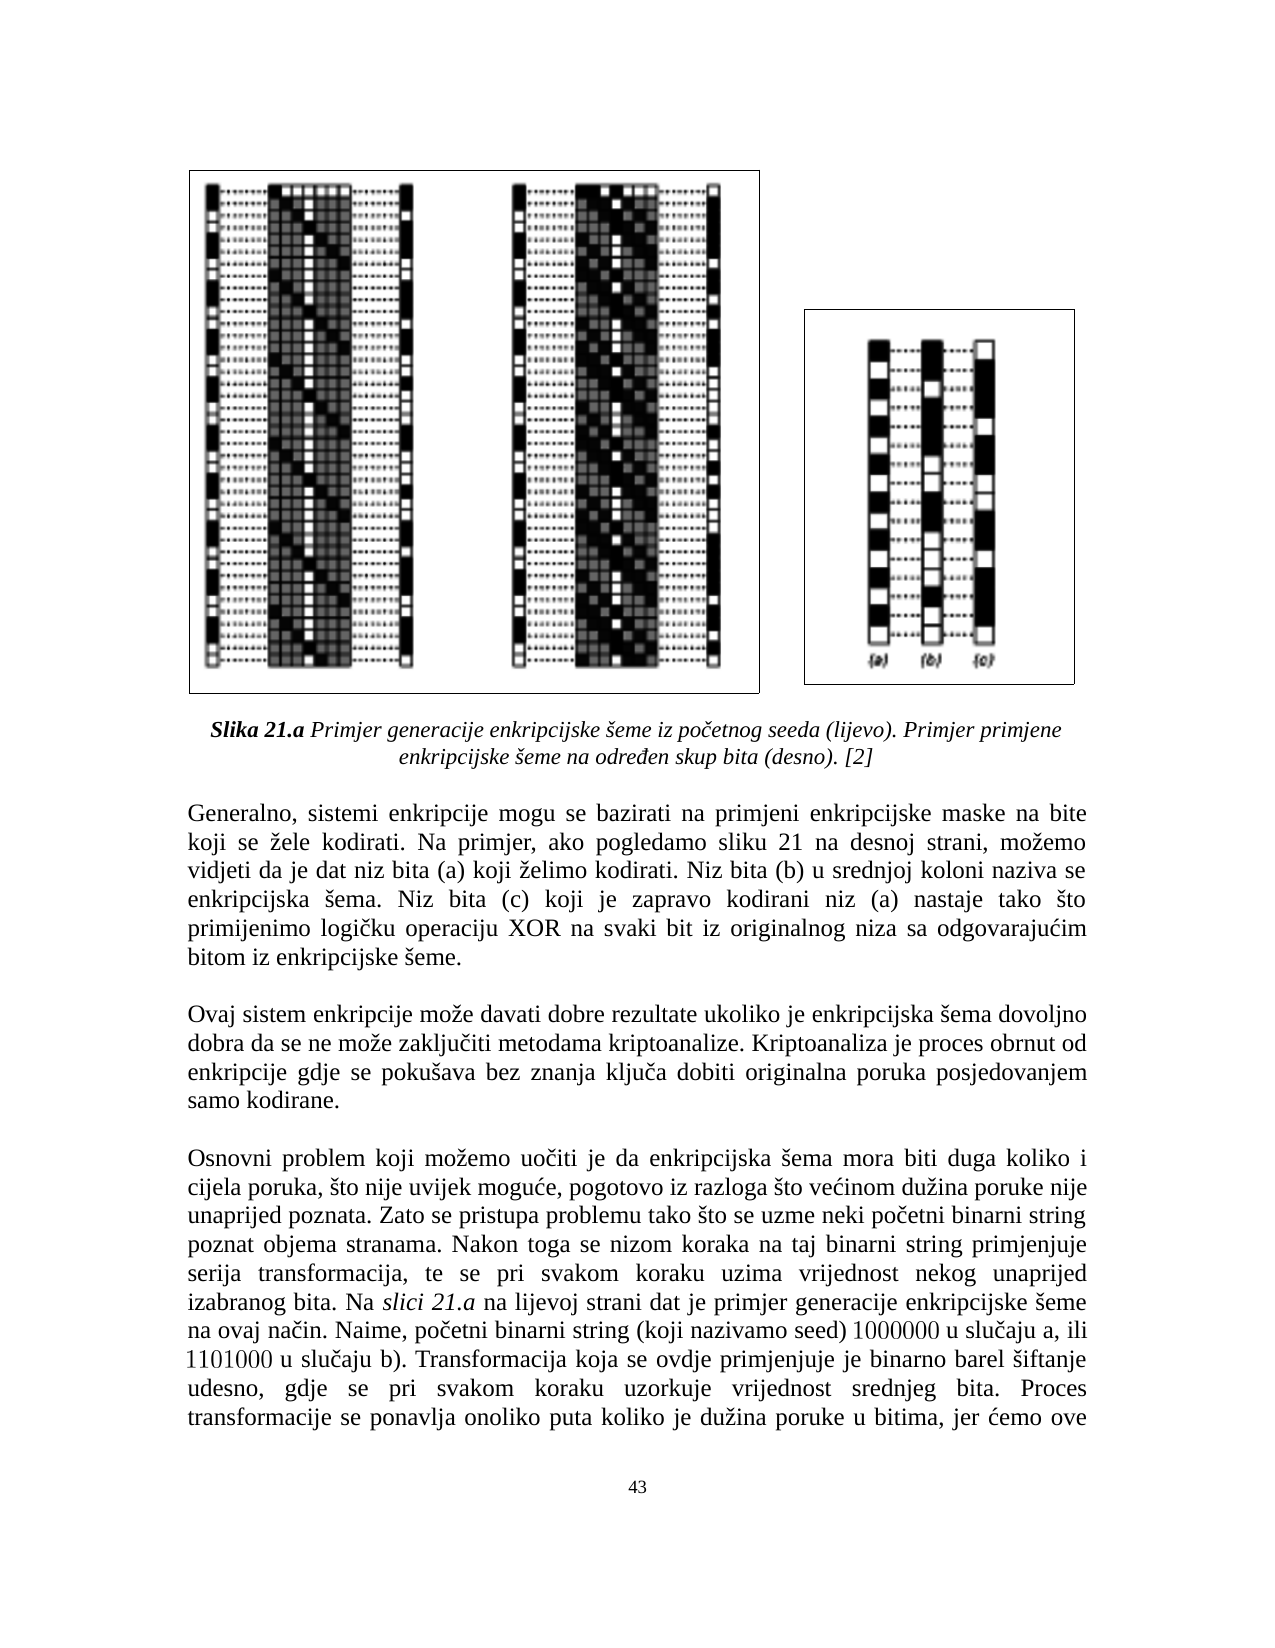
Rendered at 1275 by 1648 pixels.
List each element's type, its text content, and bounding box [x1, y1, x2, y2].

picture [854, 1321, 939, 1339]
text Slika 21.a Primjer generacije enkripcijske šeme iz početnog seeda (lijevo). Primjer primjene enkripcijske šeme na određen skup bita (desno). [2] [187, 717, 1087, 769]
picture [187, 1350, 272, 1368]
picture [807, 312, 1071, 682]
picture [191, 172, 756, 690]
text Ovaj sistem enkripcije može davati dobre rezultate ukoliko je enkripcijska šema dovoljno dobra da se ne može zaključiti metodama kriptoanalize. Kriptoanaliza je proces obrnut od enkripcije gdje se pokušava bez znanja ključa dobiti originalna poruka posjedovanjem samo kodirane. [187, 999, 1088, 1114]
text Generalno, sistemi enkripcije mogu se bazirati na primjeni enkripcijske maske na bite koji se žele kodirati. Na primjer, ako pogledamo sliku 21 na desnoj strani, možemo vidjeti da je dat niz bita (a) koji želimo kodirati. Niz bita (b) u srednjoj koloni naziva se enkripcijska šema. Niz bita (c) koji je zapravo kodirani niz (a) nastaje tako što primijenimo logičku operaciju XOR na svaki bit iz originalnog niza sa odgovarajućim bitom iz enkripcijske šeme. [187, 798, 1088, 971]
text Osnovni problem koji možemo uočiti je da enkripcijska šema mora biti duga koliko i cijela poruka, što nije uvijek moguće, pogotovo iz razloga što većinom dužina poruke nije unaprijed poznata. Zato se pristupa problemu tako što se uzme neki početni binarni string poznat objema stranama. Nakon toga se nizom koraka na taj binarni string primjenjuje serija transformacija, te se pri svakom koraku uzima vrijednost nekog unaprijed izabranog bita. Na slici 21.a na lijevoj strani dat je primjer generacije enkripcijske šeme na ovaj način. Naime, početni binarni string (koji nazivamo seed) u slučaju a, ili u slučaju b). Transformacija koja se ovdje primjenjuje je binarno barel šiftanje udesno, gdje se pri svakom koraku uzorkuje vrijednost srednjeg bita. Proces transformacije se ponavlja onoliko puta koliko je dužina poruke u bitima, jer ćemo ove [187, 1143, 1088, 1431]
